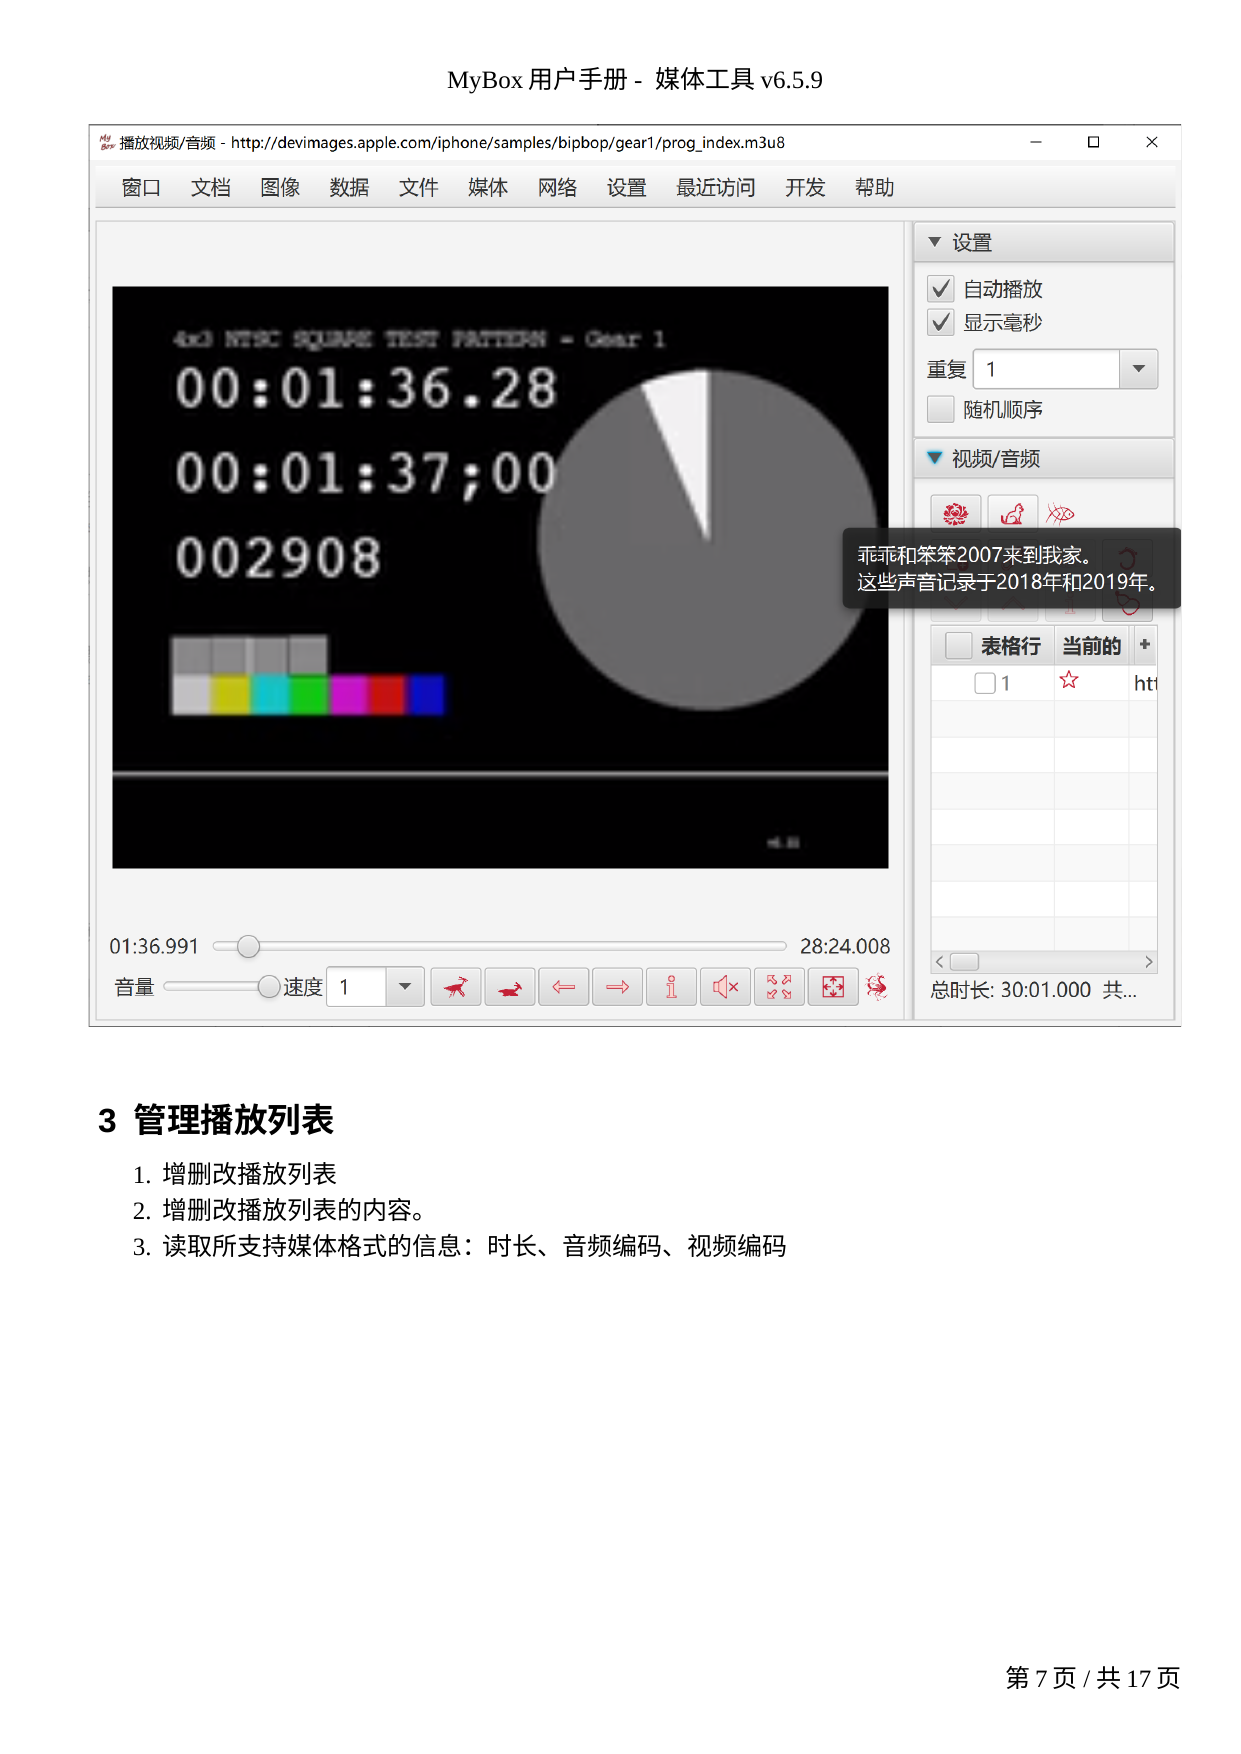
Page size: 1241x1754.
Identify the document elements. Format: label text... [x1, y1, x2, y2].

list 读取所支持媒体格式的信息：时长、音频编码、视频编码 [133, 1227, 1181, 1263]
list 增删改播放列表 [133, 1154, 1181, 1190]
picture [88, 124, 1182, 1027]
list 增删改播放列表的内容。 [133, 1190, 1181, 1227]
subtitle 管理播放列表 [88, 1093, 1181, 1142]
